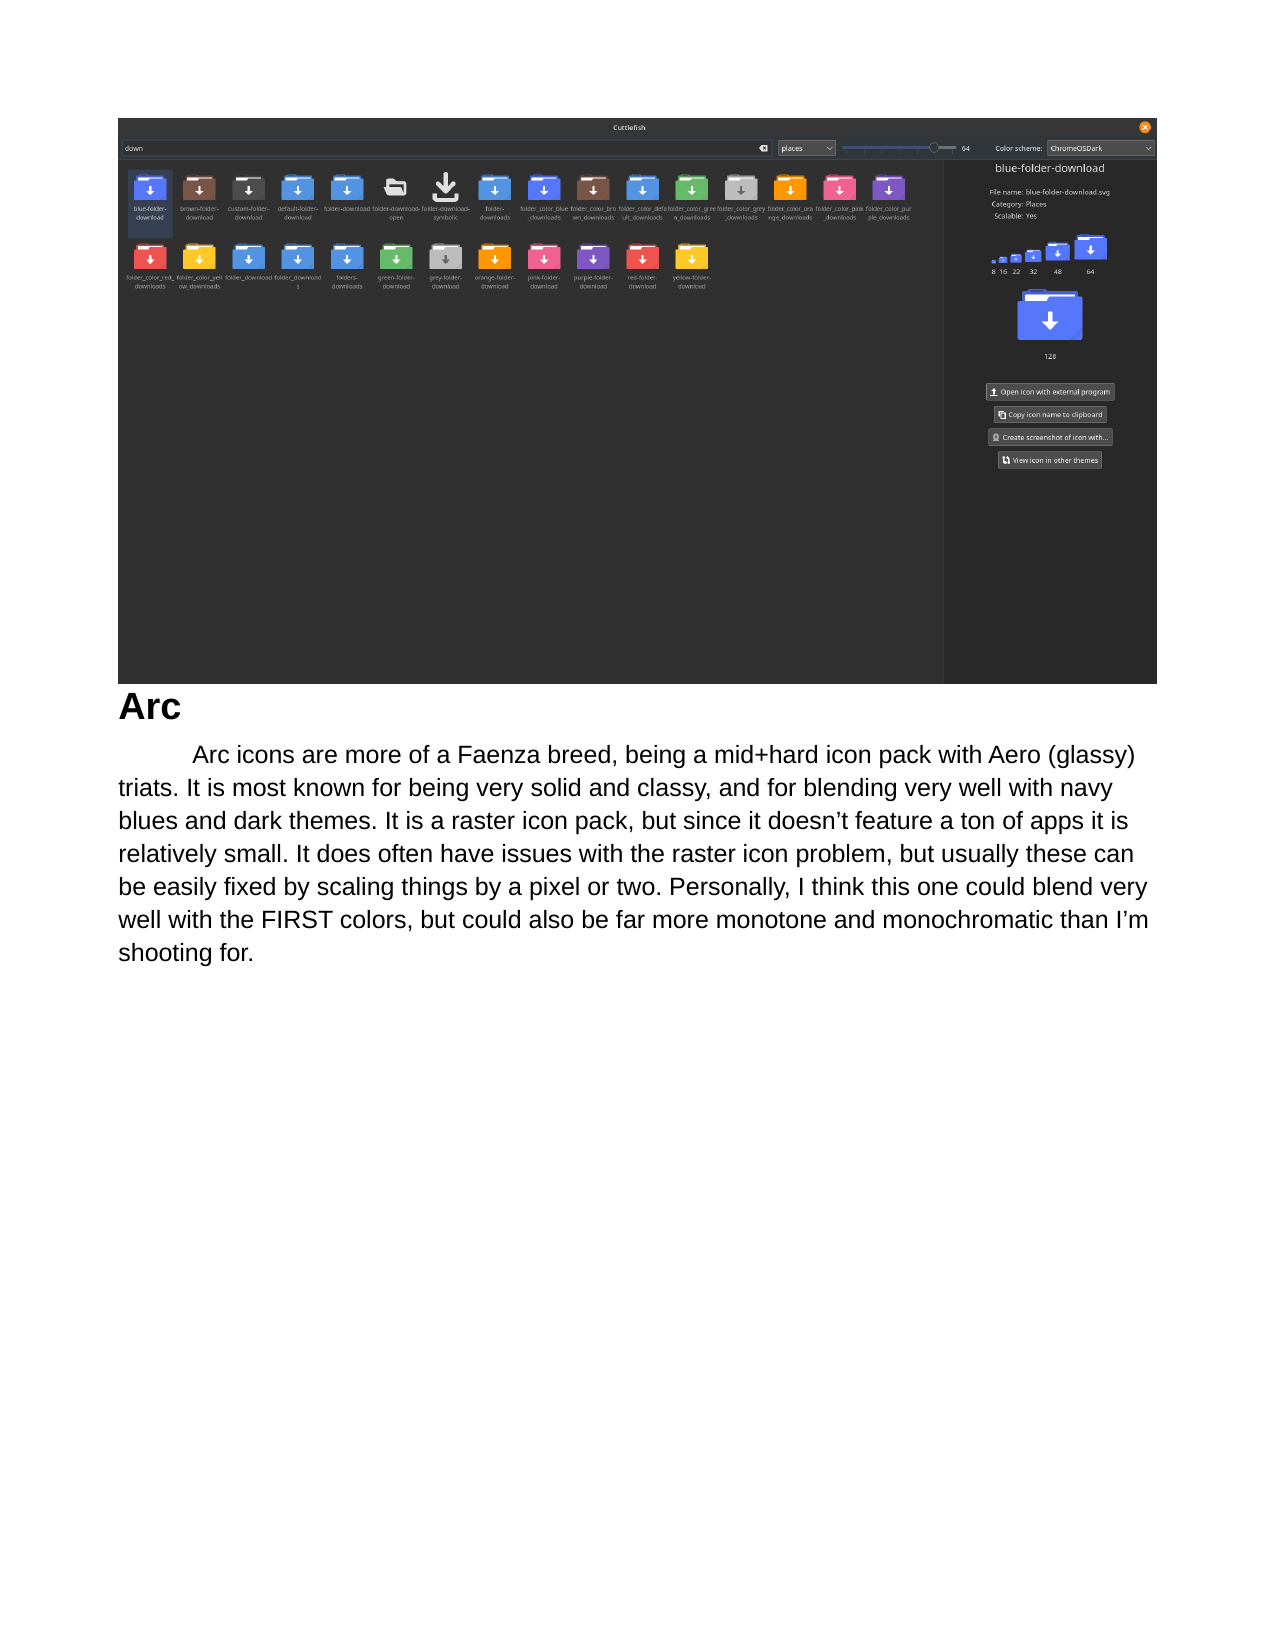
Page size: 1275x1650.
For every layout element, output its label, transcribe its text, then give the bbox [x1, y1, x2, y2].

picture [118, 118, 1157, 684]
subtitle Arc [118, 684, 1157, 727]
text Arc icons are more of a Faenza breed, being a mid+hard icon pack with Aero (glassy) triats. It is most known for being very solid and classy, and for blending very well with navy blues and dark themes. It is a raster icon pack, but since it doesn’t feature a ton of apps it is relatively small. It does often have issues with the raster icon problem, but usually these can be easily fixed by scaling things by a pixel or two. Personally, I think this one could blend very well with the FIRST colors, but could also be far more monotone and monochromatic than I’m shooting for. [118, 739, 1157, 966]
